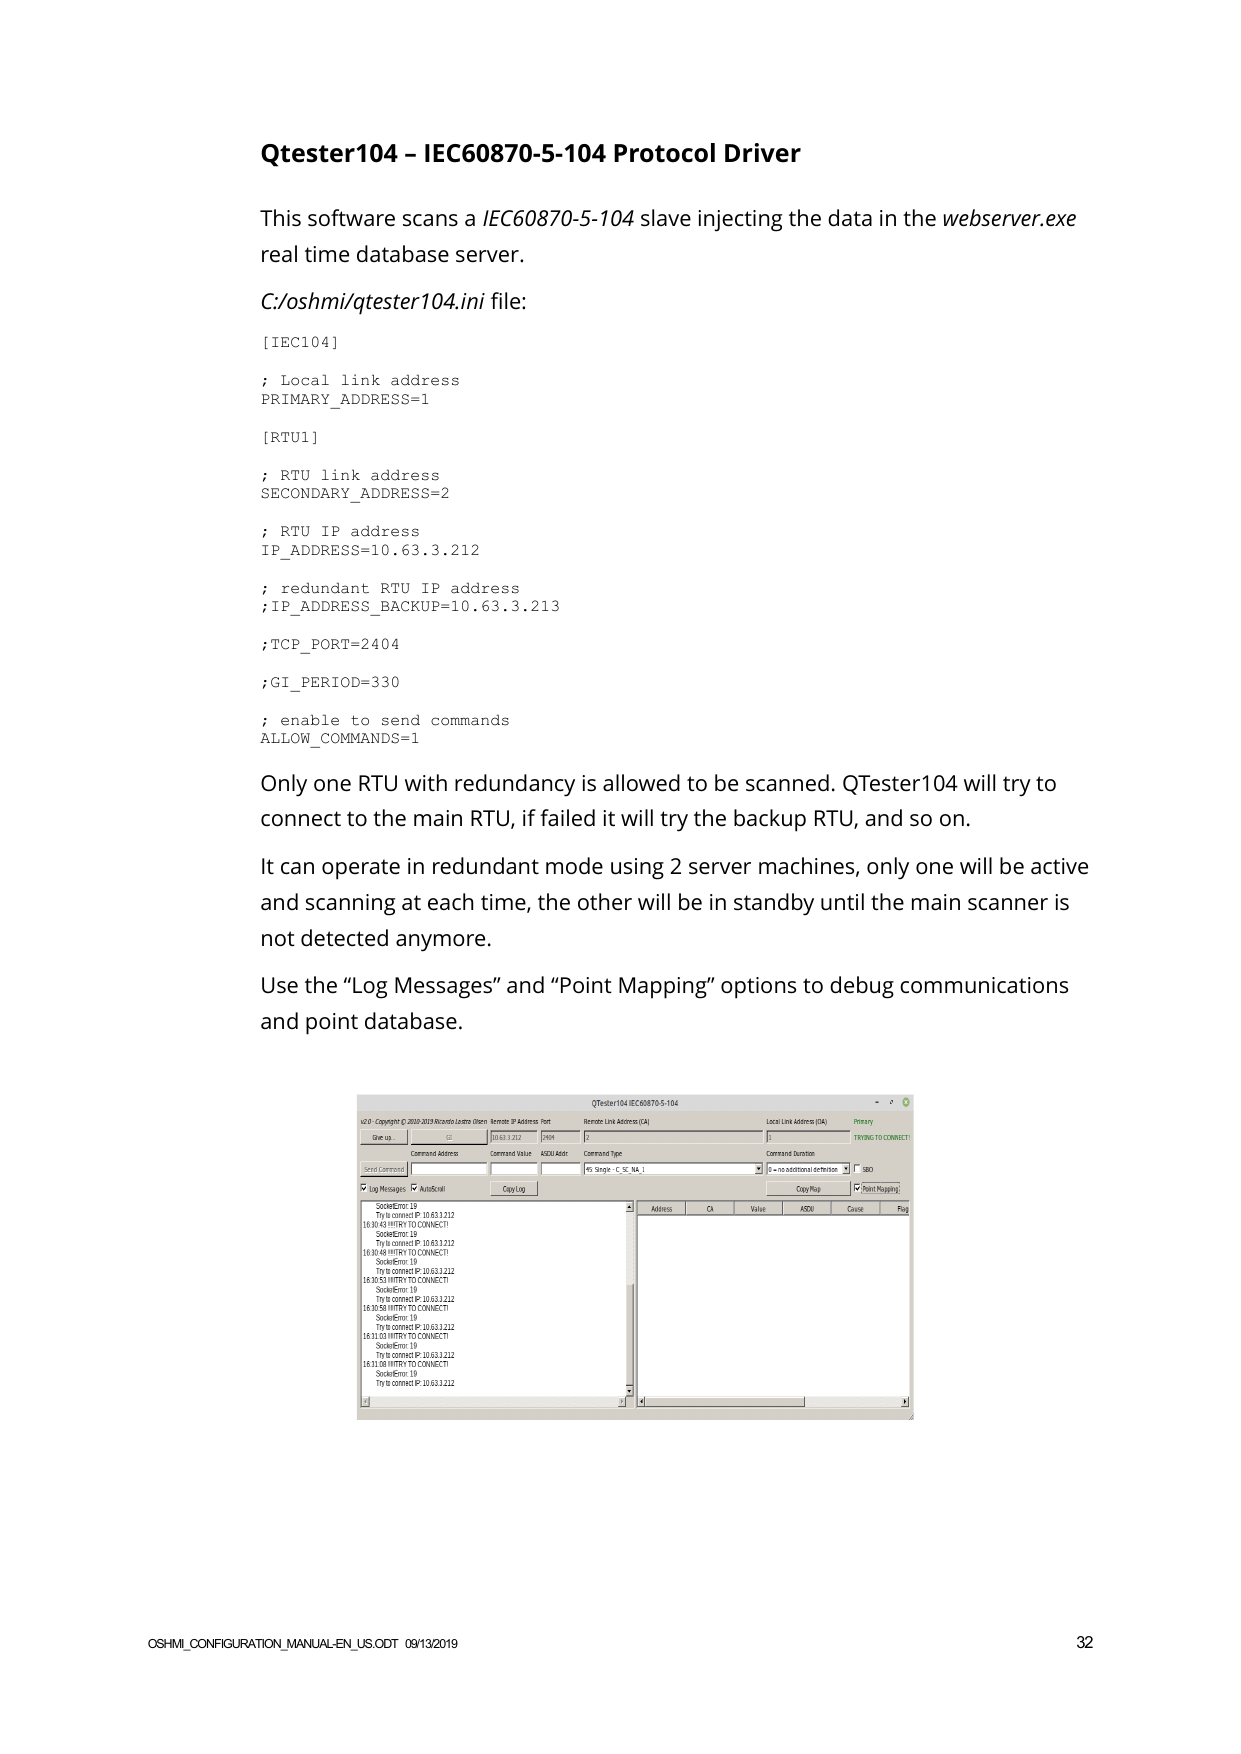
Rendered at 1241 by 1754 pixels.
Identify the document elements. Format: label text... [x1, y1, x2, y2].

text ; redundant RTU IP address [260, 579, 1093, 598]
subtitle Qtester104 – IEC60870-5-104 Protocol Driver [260, 136, 1093, 170]
text IP_ADDRESS=10.63.3.212 [260, 541, 1093, 560]
text C:/oshmi/qtester104.ini file: [260, 286, 1093, 316]
text ;GI_PERIOD=330 [260, 673, 1093, 692]
text This software scans a IEC60870-5-104 slave injecting the data in the webserver.exe real time database server. [260, 203, 1093, 268]
text SECONDARY_ADDRESS=2 [260, 485, 1093, 504]
text [IEC104] [260, 334, 1093, 353]
text It can operate in redundant mode using 2 server machines, only one will be active and scanning at each time, the other will be in standby until the main scanner is not detected anymore. [260, 851, 1093, 952]
text Use the “Log Messages” and “Point Mapping” options to debug communications and point database. [260, 970, 1093, 1036]
text ; enable to send commands [260, 711, 1093, 730]
text ;TCP_PORT=2404 [260, 636, 1093, 654]
text PRIMARY_ADDRESS=1 [260, 391, 1093, 409]
text ; RTU IP address [260, 523, 1093, 541]
text ALLOW_COMMANDS=1 [260, 730, 1093, 749]
text ;IP_ADDRESS_BACKUP=10.63.3.213 [260, 598, 1093, 617]
text Only one RTU with redundancy is allowed to be scanned. QTester104 will try to connect to the main RTU, if failed it will try the backup RTU, and so on. [260, 768, 1093, 833]
text [RTU1] [260, 428, 1093, 447]
text ; Local link address [260, 372, 1093, 391]
picture [356, 1094, 914, 1420]
text ; RTU link address [260, 466, 1093, 485]
